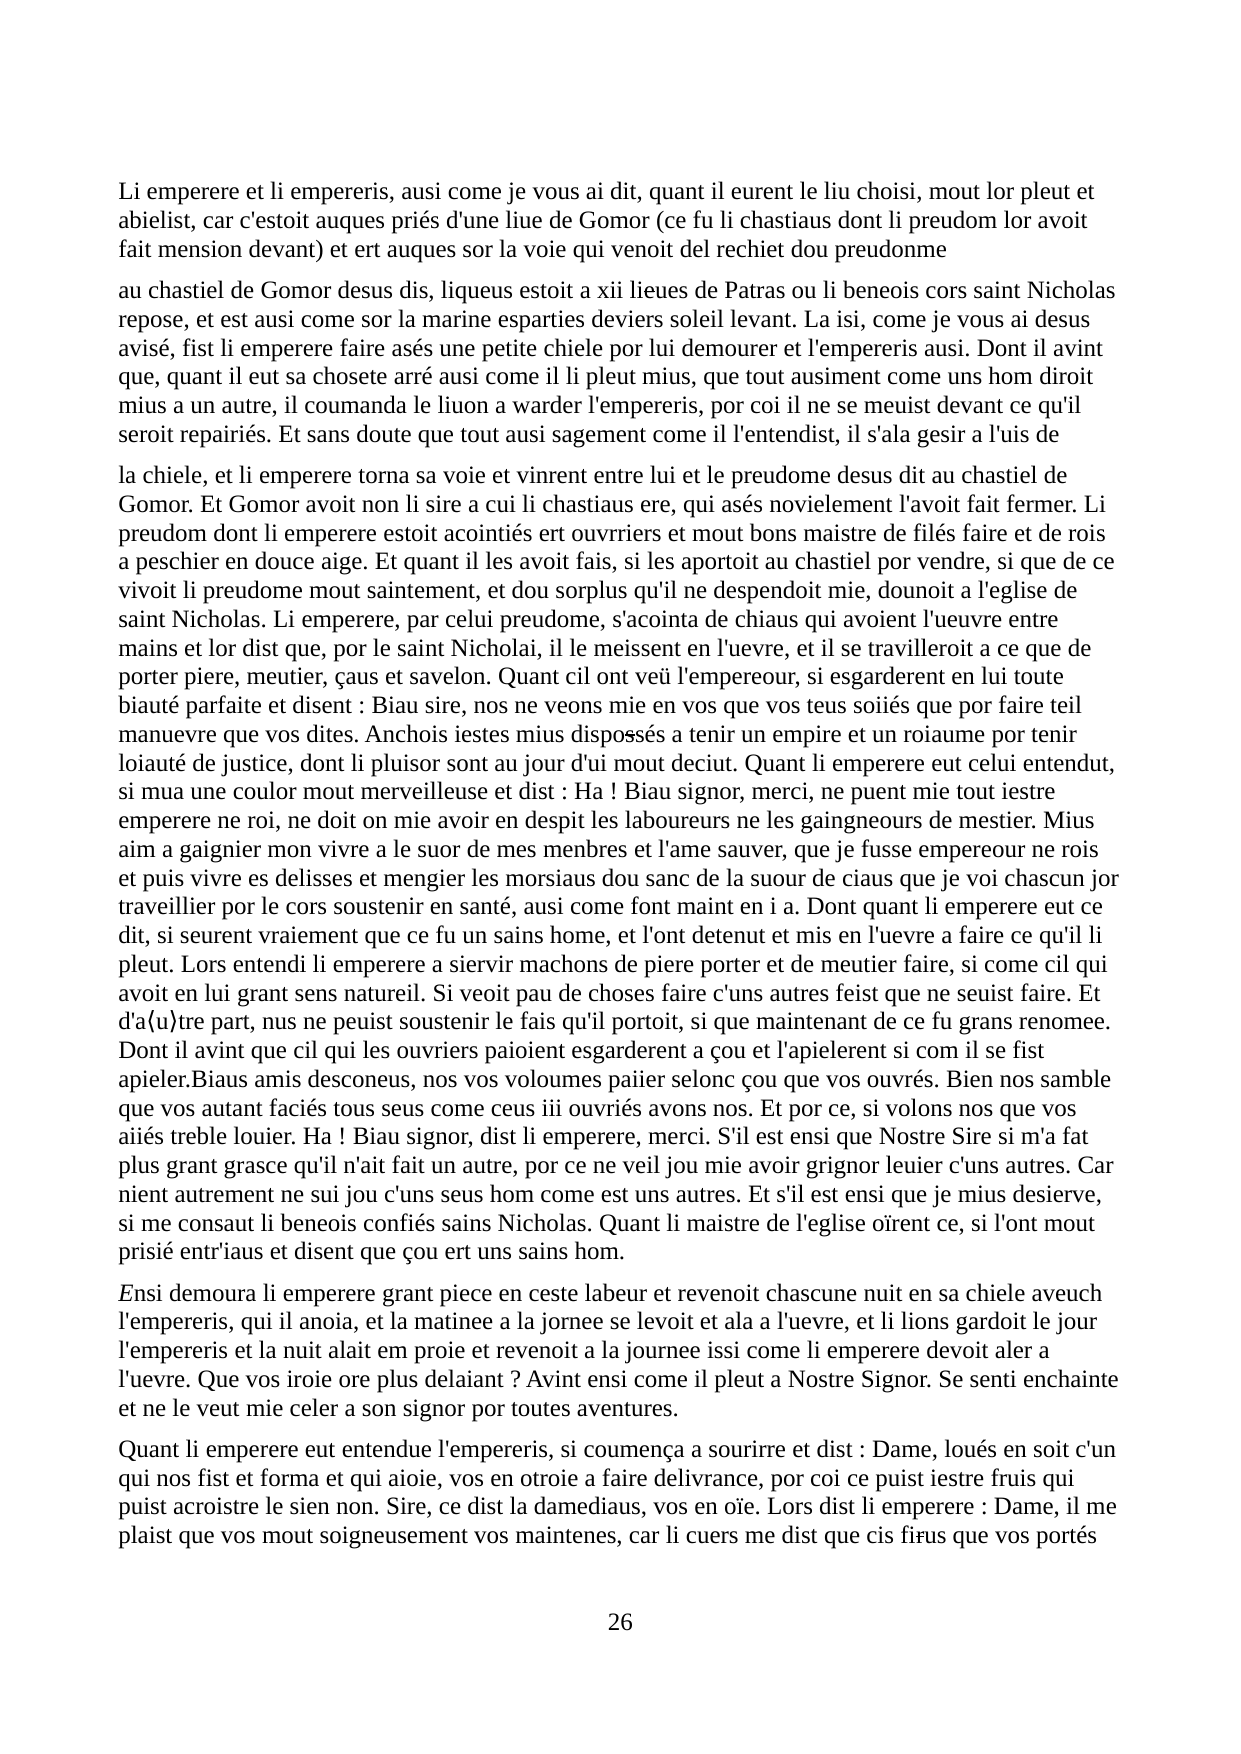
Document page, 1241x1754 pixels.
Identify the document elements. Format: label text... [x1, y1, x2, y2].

text Ensi demoura li emperere grant piece en ceste labeur et revenoit chascune nuit en sa chiele aveuch l'empereris, qui il anoia, et la matinee a la jornee se levoit et ala a l'uevre, et li lions gardoit le jour l'empereris et la nuit alait em proie et revenoit a la journee issi come li emperere devoit aler a l'uevre. Que vos iroie ore plus delaiant ? Avint ensi come il pleut a Nostre Signor. Se senti enchainte et ne le veut mie celer a son signor por toutes aventures. [118, 1150, 1122, 1294]
text au chastiel de Gomor desus dis, liqueus estoit a xii lieues de Patras ou li beneois cors saint Nicholas repose, et est ausi come sor la marine esparties deviers soleil levant. La isi, come je vous ai desus avisé, fist li emperere faire asés une petite chiele por lui demourer et l'empereris ausi. Dont il avint que, quant il eut sa chosete arré ausi come il li pleut mius, que tout ausiment come uns hom diroit mius a un autre, il coumanda le liuon a warder l'empereris, por coi il ne se meuist devant ce qu'il seroit repairiés. Et sans doute que tout ausi sagement come il l'entendist, il s'ala gesir a l'uis de [118, 176, 1122, 320]
text Quant li emperere eut entendue l'empereris, si coumença a sourirre et dist : Dame, loués en soit c'un qui nos fist et forma et qui aioie, vos en otroie a faire delivrance, por coi ce puist iestre fruis qui puist acroistre le sien non. Sire, ce dist la damediaus, vos en oïe. Lors dist li emperere : Dame, il me plaist que vos mout soigneusement vos maintenes, car li cuers me dist que cis firus que vos portés venra encore a grant perfection d'onnor. Et por ce me plaist par honesté que nos puissons trever aucune bone puciele qui vos puist porter compaignie, qui tout le jour si seule ieste chaiens. Sire, dist elle, mout me plairoit, mais qu'il ne vos deuist anoiier. Ensi avint ke li emperere s'en vint un jor a li ermite deseure dit, et li a jehi çou qu'il avoit mestier d'une puciele qui sa feme compaignie bone peuist porter. Cil s'avisa d'une povre puciele qui mout estoit de bone vie et de sainte, a son avis, et celi li fist avoir en asés brief tierme. Quant l'empereris le conut, mout li pleut sa maniere, et avint ausi come asés nue chose est de feme qui tous jors est oiseuse, que elles ont fait que elles eurent un travile, en coi l'empereris coumença a faire juiaus d'or et de soie les plus riches, que onques en nule tiere peuissent iestre fait ne trové. De coi il avint que, quant elles les avoit fais, la puciele les portoit vendre a Gomor, et n'eles faisoit chose que ele ne les vendist. [118, 1306, 1122, 1565]
text la chiele, et li emperere torna sa voie et vinrent entre lui et le preudome desus dit au chastiel de Gomor. Et Gomor avoit non li sire a cui li chastiaus ere, qui asés novielement l'avoit fait fermer. Li preudom dont li emperere estoit acointiés ert ouvrriers et mout bons maistre de filés faire et de rois a peschier en douce aige. Et quant il les avoit fais, si les aportoit au chastiel por vendre, si que de ce vivoit li preudome mout saintement, et dou sorplus qu'il ne despendoit mie, dounoit a l'eglise de saint Nicholas. Li emperere, par celui preudome, s'acointa de chiaus qui avoient l'ueuvre entre mains et lor dist que, por le saint Nicholai, il le meissent en l'uevre, et il se travilleroit a ce que de porter piere, meutier, çaus et savelon. Quant cil ont veü l'empereour, si esgarderent en lui toute biauté parfaite et disent : Biau sire, nos ne veons mie en vos que vos teus soiiés que por faire teil manuevre que vos dites. Anchois iestes mius dispossés a tenir un empire et un roiaume por tenir loiauté de justice, dont li pluisor sont au jour d'ui mout deciut. Quant li emperere eut celui entendut, si mua une coulor mout merveilleuse et dist : Ha ! Biau signor, merci, ne puent mie tout iestre emperere ne roi, ne doit on mie avoir en despit les laboureurs ne les gaingneours de mestier. Mius aim a gaignier mon vivre a le suor de mes menbres et l'ame sauver, que je fusse empereour ne rois et puis vivre es delisses et mengier les morsiaus dou sanc de la suour de ciaus que je voi chascun jor traveillier por le cors soustenir en santé, ausi come font maint en i a. Dont quant li emperere eut ce dit, si seurent vraiement que ce fu un sains home, et l'ont detenut et mis en l'uevre a faire ce qu'il li pleut. Lors entendi li emperere a siervir machons de piere porter et de meutier faire, si come cil qui avoit en lui grant sens natureil. Si veoit pau de choses faire c'uns autres feist que ne seuist faire. Et d'a⟨u⟩tre part, nus ne peuist soustenir le fais qu'il portoit, si que maintenant de ce fu grans renomee. Dont il avint que cil qui les ouvriers paioient esgarderent a çou et l'apielerent si com il se fist apieler.Biaus amis desconeus, nos vos voloumes paiier selonc çou que vos ouvrés. Bien nos samble que vos autant faciés tous seus come ceus iii ouvriés avons nos. Et por ce, si volons nos que vos aiiés treble louier. Ha ! Biau signor, dist li emperere, merci. S'il est ensi que Nostre Sire si m'a fat plus grant grasce qu'il n'ait fait un autre, por ce ne veil jou mie avoir grignor leuier c'uns autres. Car nient autrement ne sui jou c'uns seus hom come est uns autres. Et s'il est ensi que je mius desierve, si me consaut li beneois confiés sains Nicholas. Quant li maistre de l'eglise oïrent ce, si l'ont mout prisié entr'iaus et disent que çou ert uns sains hom. [118, 333, 1122, 1138]
